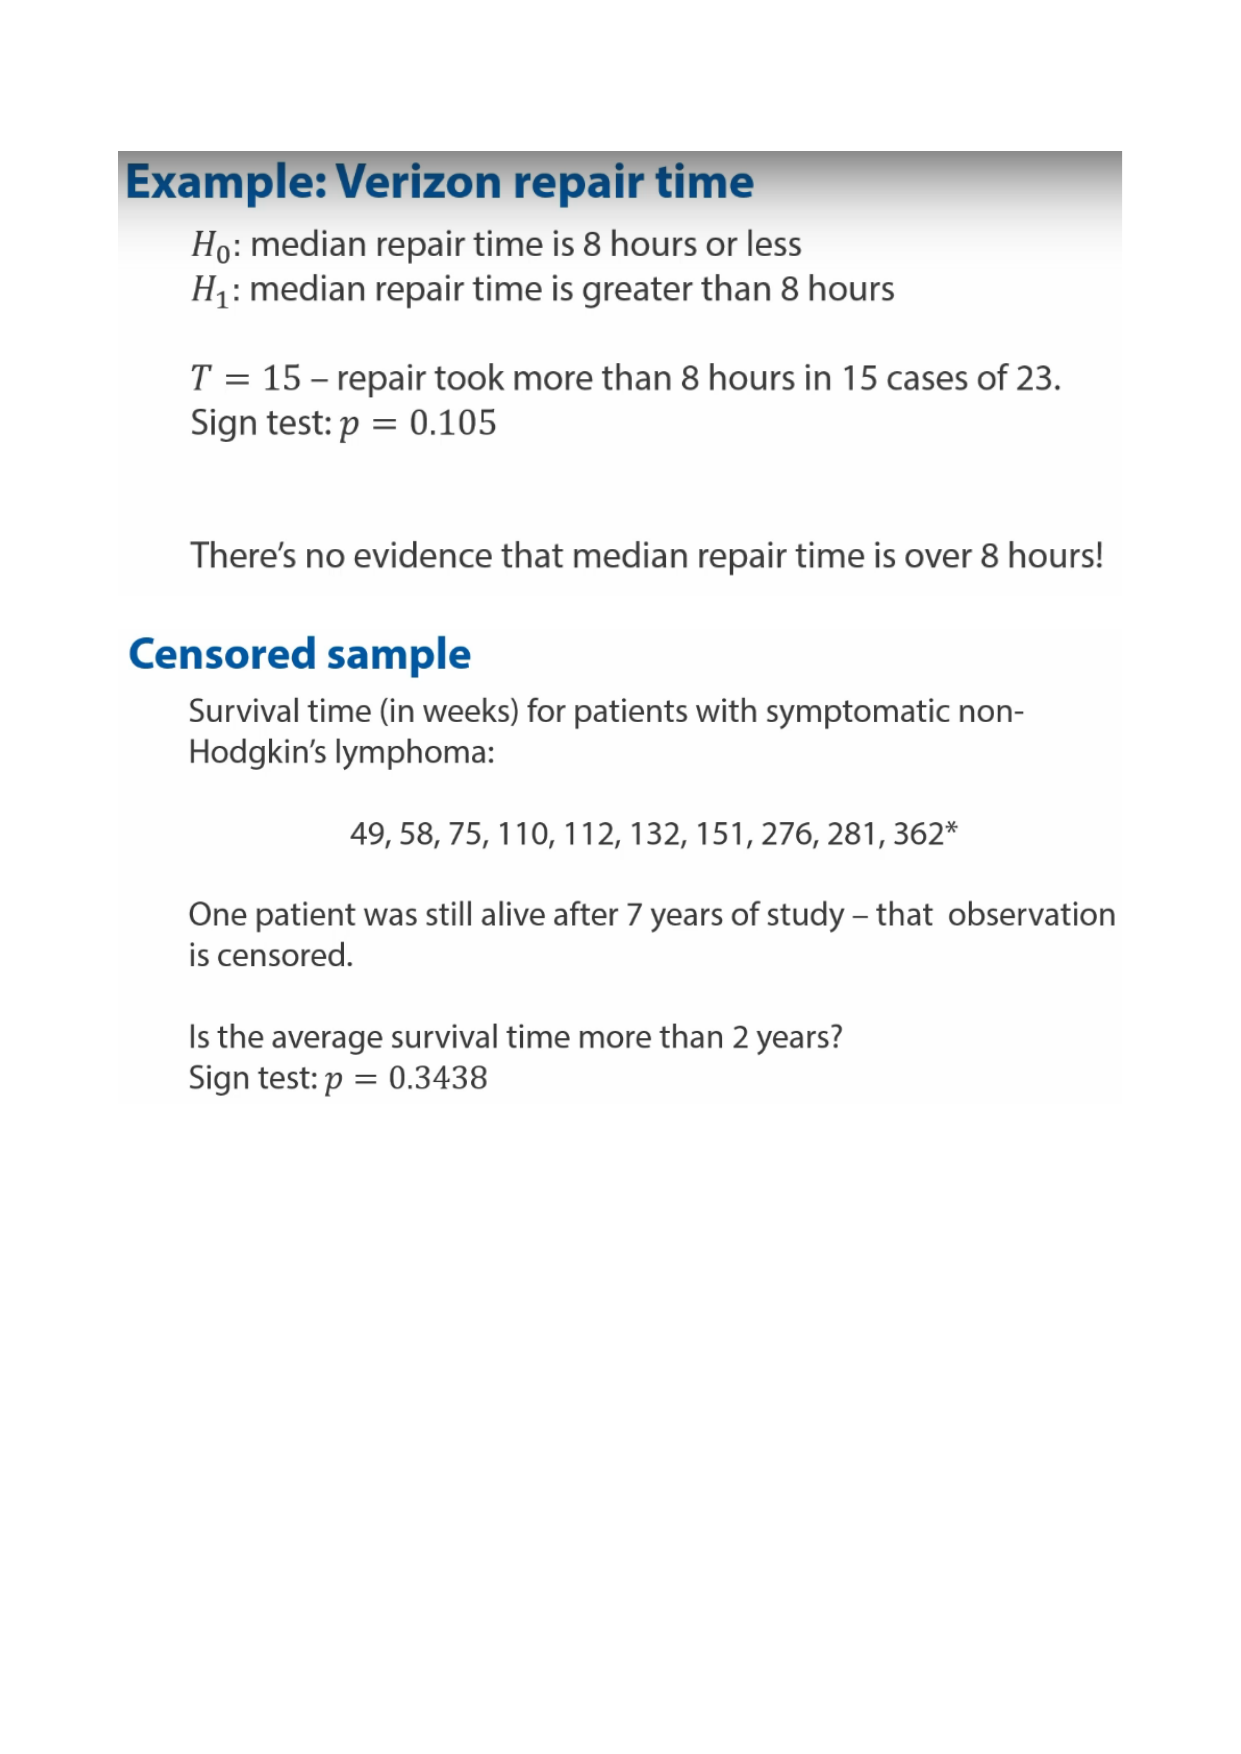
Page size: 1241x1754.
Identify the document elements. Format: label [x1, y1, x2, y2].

picture [118, 629, 1123, 1104]
picture [118, 151, 1123, 596]
